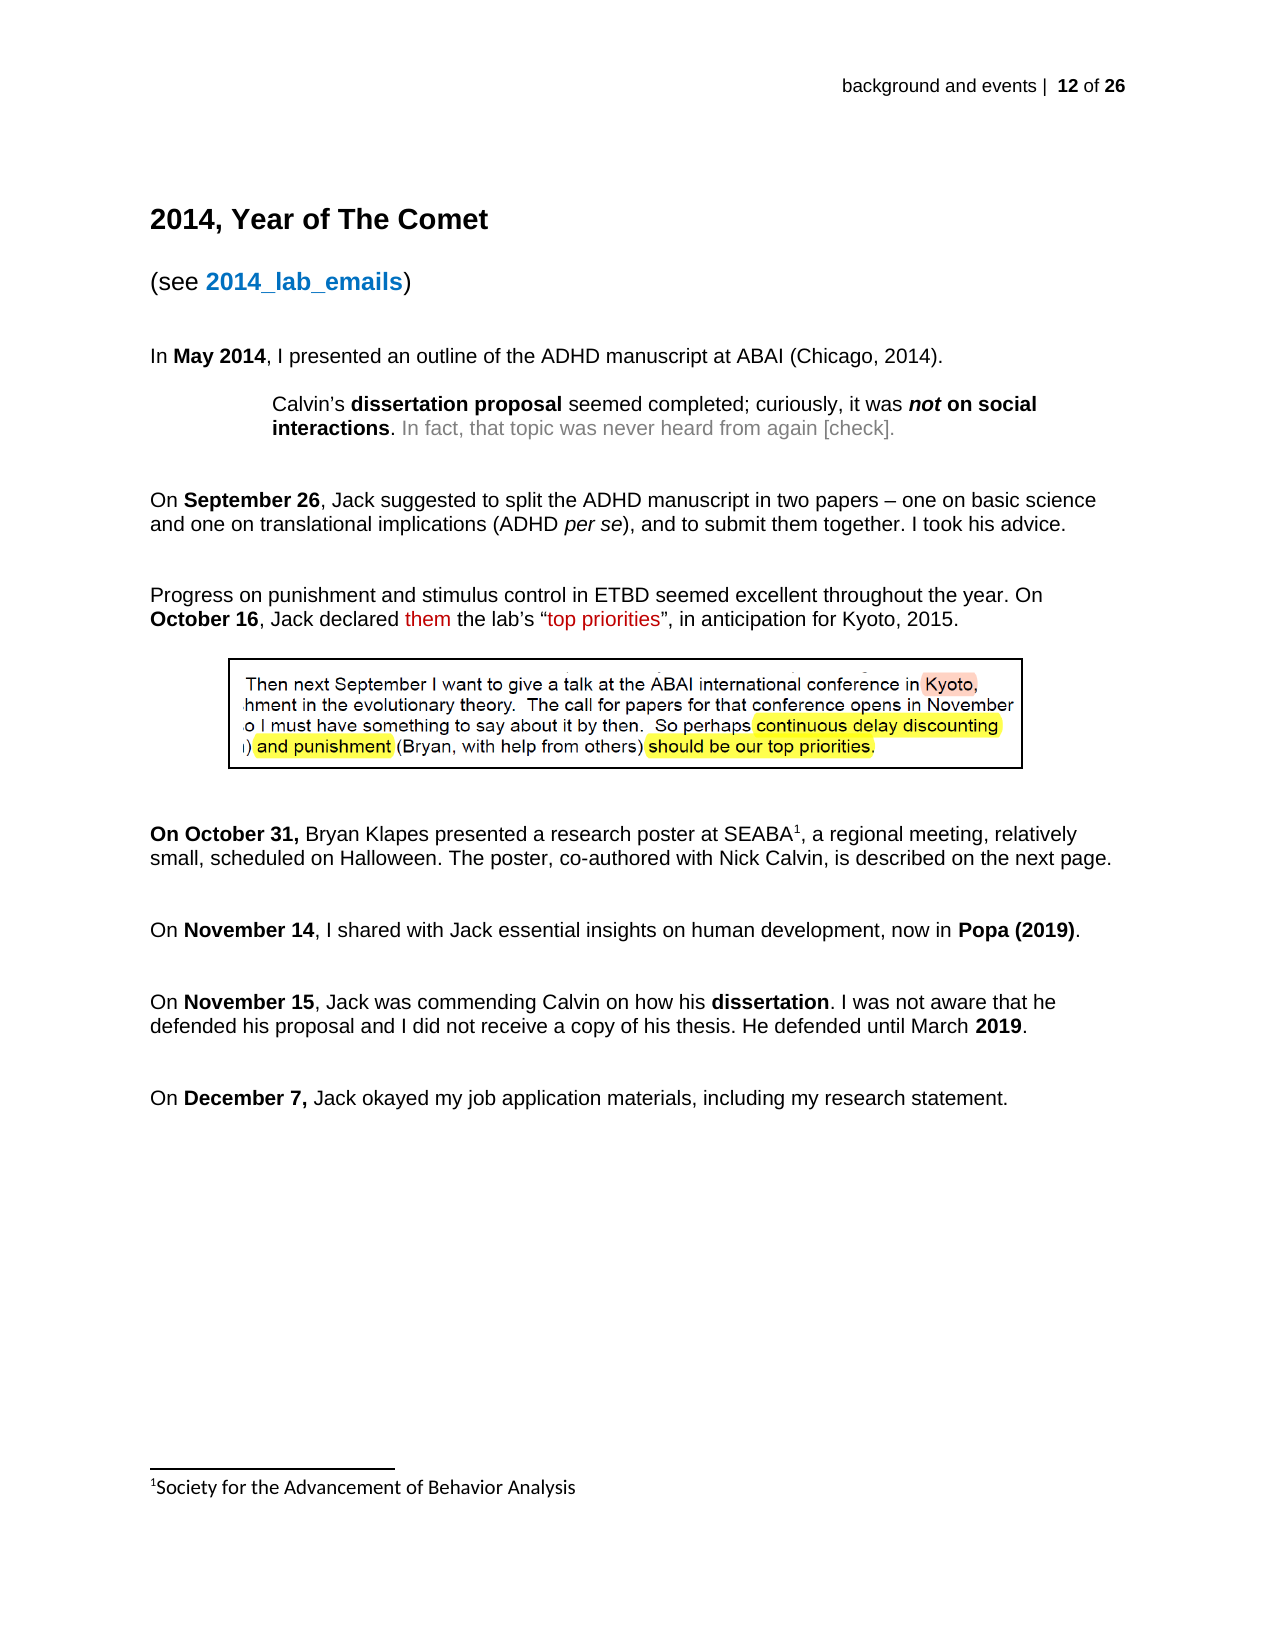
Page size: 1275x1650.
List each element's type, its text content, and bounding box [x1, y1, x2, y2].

text On September 26, Jack suggested to split the ADHD manuscript in two papers – one on basic science and one on translational implications (ADHD per se), and to submit them together. I took his advice. [150, 487, 1125, 535]
text Society for the Advancement of Behavior Analysis [150, 1474, 1125, 1500]
text On November 14, I shared with Jack essential insights on human development, now in Popa (2019). [150, 918, 1125, 942]
text On October 31, Bryan Klapes presented a research poster at SEABA, a regional meeting, relatively small, scheduled on Halloween. The poster, co-authored with Nick Calvin, is described on the next page. [150, 822, 1125, 870]
text Calvin’s dissertation proposal seemed completed; curiously, it was not on social interactions. In fact, that topic was never heard from again [check]. [272, 392, 1125, 439]
picture [230, 660, 1021, 767]
text Progress on punishment and stimulus control in ETBD seemed excellent throughout the year. On October 16, Jack declared them the lab’s “top priorities”, in anticipation for Kyoto, 2015. [150, 583, 1125, 631]
subtitle 2014, Year of The Comet [150, 202, 1125, 236]
text On November 15, Jack was commending Calvin on how his dissertation. I was not aware that he defended his proposal and I did not receive a copy of his thesis. He defended until March 2019. [150, 989, 1125, 1037]
text On December 7, Jack okayed my job application materials, including my research statement. [150, 1085, 1125, 1109]
text In May 2014, I presented an outline of the ADHD manuscript at ABAI (Chicago, 2014). [150, 344, 1125, 368]
text (see 2014_lab_emails) [150, 267, 1125, 296]
